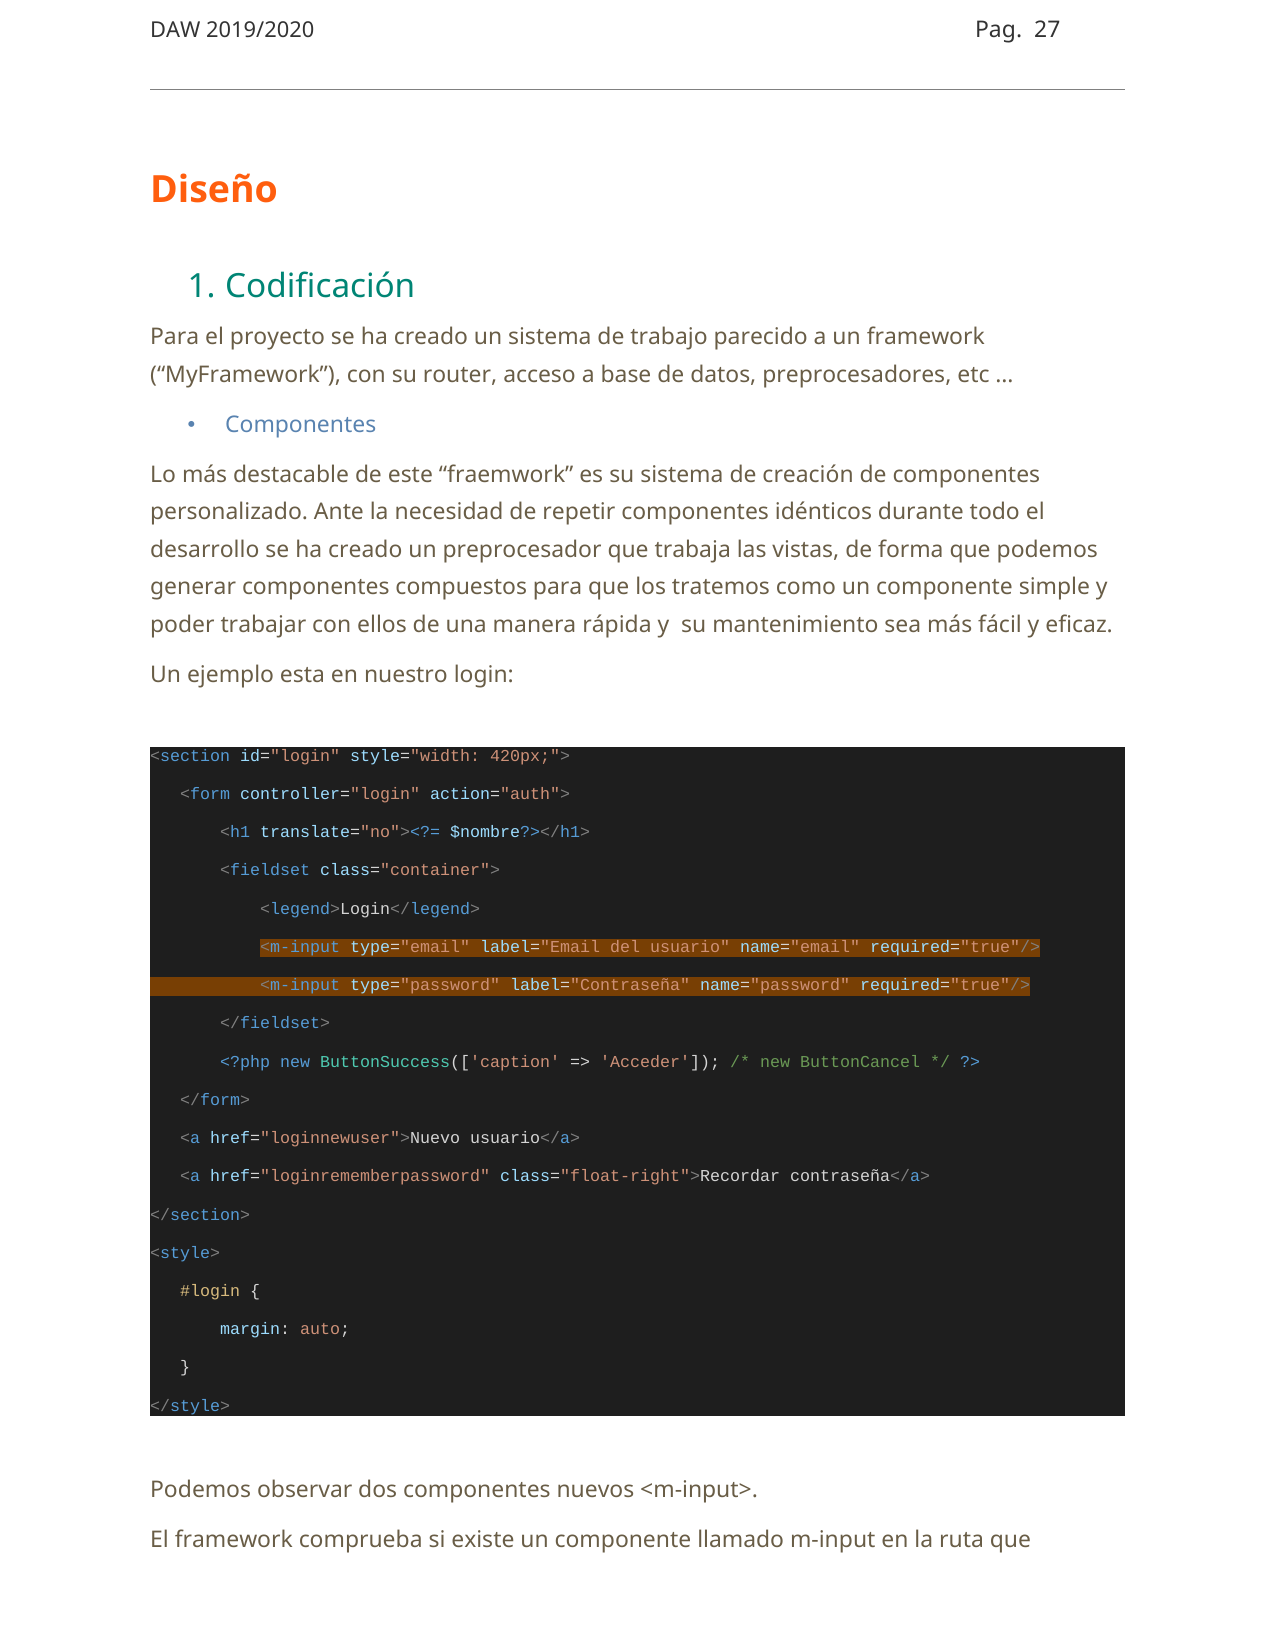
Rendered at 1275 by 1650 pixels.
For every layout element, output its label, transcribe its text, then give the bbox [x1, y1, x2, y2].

text margin: auto; [150, 1321, 1125, 1339]
text <a href="loginrememberpassword" class="float-right">Recordar contraseña</a> [150, 1168, 1125, 1187]
text <section id="login" style="width: 420px;"> [150, 747, 1125, 766]
text } [150, 1359, 1125, 1378]
subtitle Codificación [187, 262, 1125, 308]
text <?php new ButtonSuccess(['caption' => 'Acceder']); /* new ButtonCancel */ ?> [150, 1053, 1125, 1072]
text Un ejemplo esta en nuestro login: [150, 658, 1125, 689]
text #login { [150, 1282, 1125, 1301]
text <style> [150, 1244, 1125, 1263]
text El framework comprueba si existe un componente llamado m-input en la ruta que [150, 1523, 1125, 1554]
text <a href="loginnewuser">Nuevo usuario</a> [150, 1129, 1125, 1148]
list Componentes [187, 408, 1125, 439]
text </fieldset> [150, 1015, 1125, 1034]
subtitle Diseño [150, 162, 1125, 213]
text <form controller="login" action="auth"> [150, 786, 1125, 804]
text </form> [150, 1091, 1125, 1110]
text Para el proyecto se ha creado un sistema de trabajo parecido a un framework (“MyFramework”), con su router, acceso a base de datos, preprocesadores, etc … [150, 320, 1125, 389]
text <legend>Login</legend> [150, 900, 1125, 919]
text <fieldset class="container"> [150, 862, 1125, 881]
text <m-input type="password" label="Contraseña" name="password" required="true"/> [150, 977, 1125, 996]
text <m-input type="email" label="Email del usuario" name="email" required="true"/> [150, 938, 1125, 957]
text <h1 translate="no"><?= $nombre?></h1> [150, 824, 1125, 843]
text Podemos observar dos componentes nuevos <m-input>. [150, 1473, 1125, 1504]
text </style> [150, 1397, 1125, 1416]
text Lo más destacable de este “fraemwork” es su sistema de creación de componentes personalizado. Ante la necesidad de repetir componentes idénticos durante todo el desarrollo se ha creado un preprocesador que trabaja las vistas, de forma que podemos generar componentes compuestos para que los tratemos como un componente simple y poder trabajar con ellos de una manera rápida y su mantenimiento sea más fácil y eficaz. [150, 458, 1125, 639]
text </section> [150, 1206, 1125, 1225]
